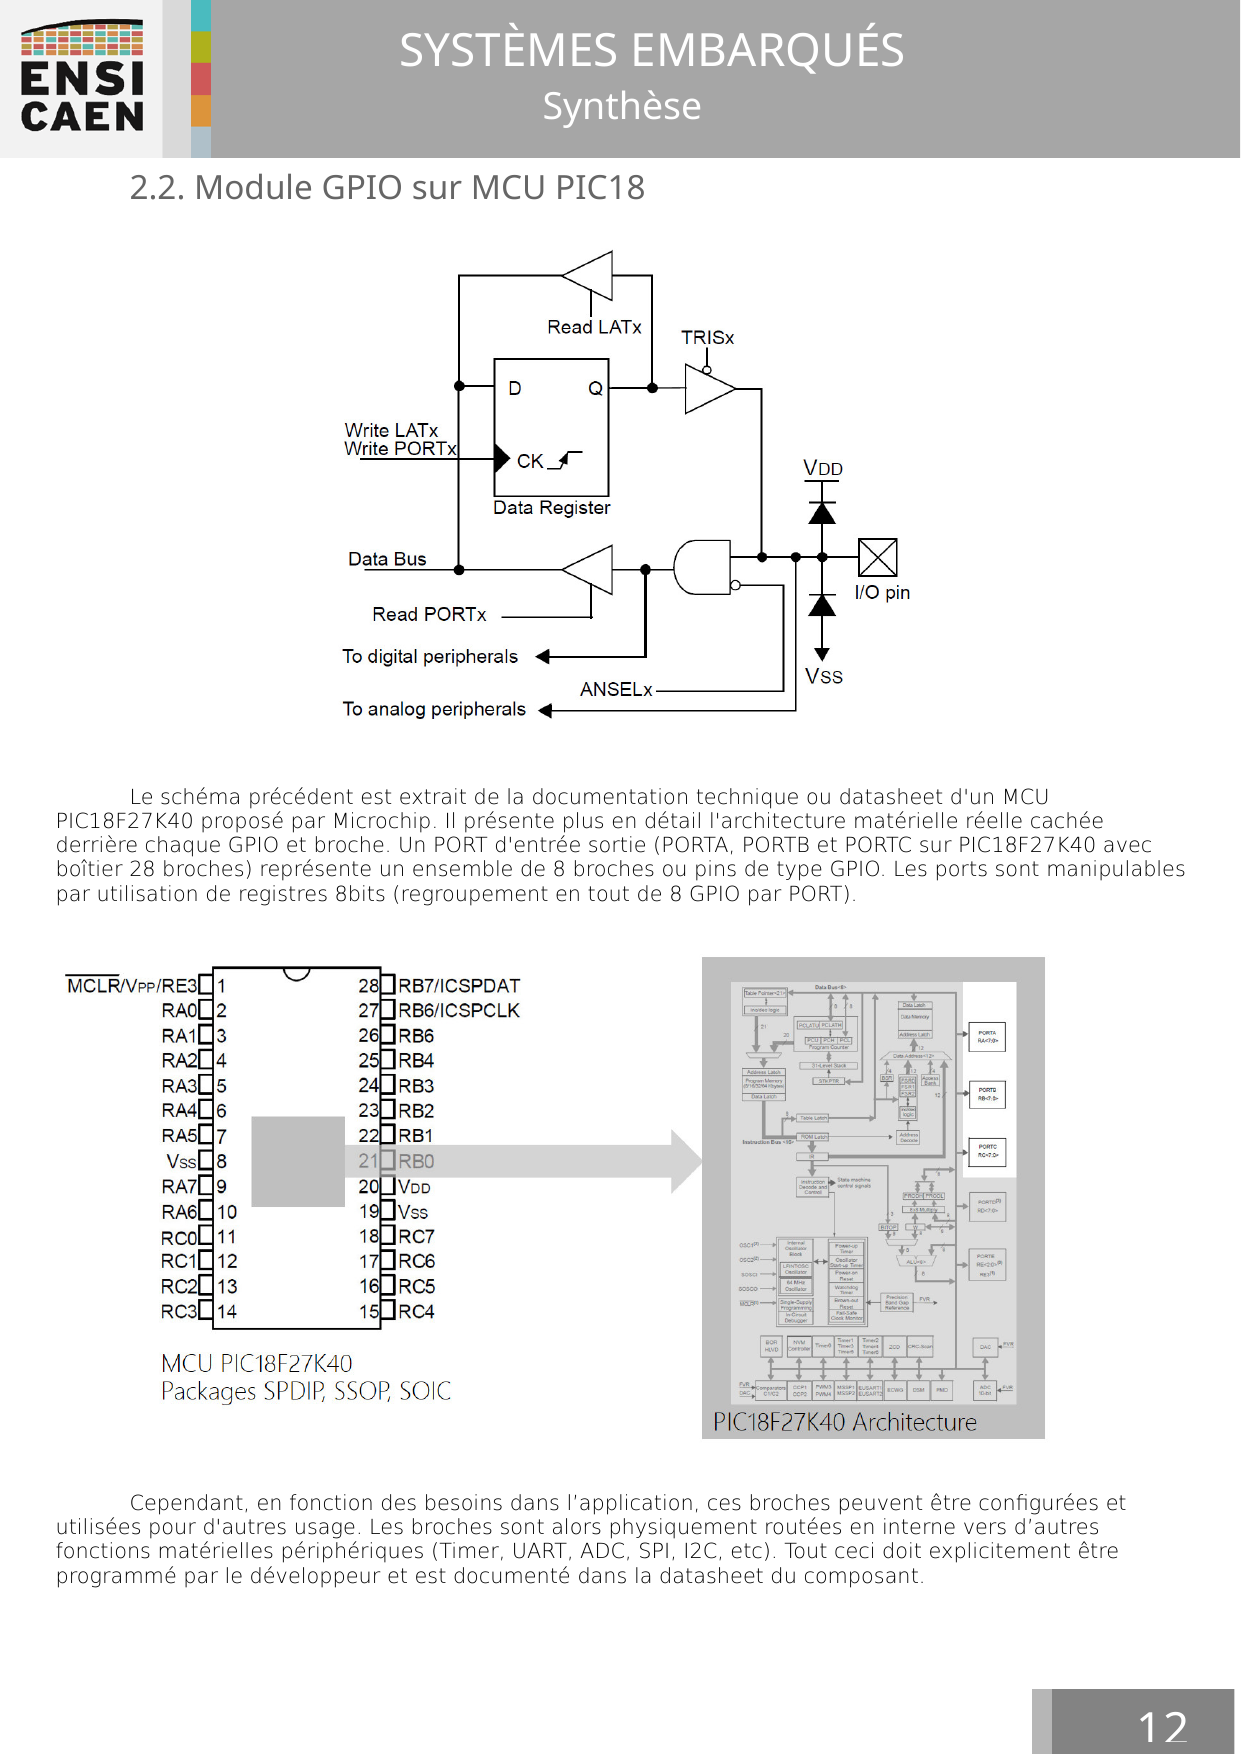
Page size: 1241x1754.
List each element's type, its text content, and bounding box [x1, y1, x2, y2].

text 2.2. Module GPIO sur MCU PIC18 [55, 164, 1189, 209]
text Le schéma précédent est extrait de la documentation technique ou datasheet d'un MCU PIC18F27K40 proposé par Microchip. Il présente plus en détail l'architecture matérielle réelle cachée derrière chaque GPIO et broche. Un PORT d'entrée sortie (PORTA, PORTB et PORTC sur PIC18F27K40 avec boîtier 28 broches) représente un ensemble de 8 broches ou pins de type GPIO. Les ports sont manipulables par utilisation de registres 8bits (regroupement en tout de 8 GPIO par PORT). [55, 785, 1189, 906]
text Cependant, en fonction des besoins dans l’application, ces broches peuvent être configurées et utilisées pour d'autres usage. Les broches sont alors physiquement routées en interne vers d’autres fonctions matérielles périphériques (Timer, UART, ADC, SPI, I2C, etc). Tout ceci doit explicitement être programmé par le développeur et est documenté dans la datasheet du composant. [55, 1491, 1189, 1588]
picture [0, 0, 1241, 158]
picture [328, 243, 916, 727]
picture [1032, 1689, 1235, 1754]
picture [55, 954, 1088, 1443]
